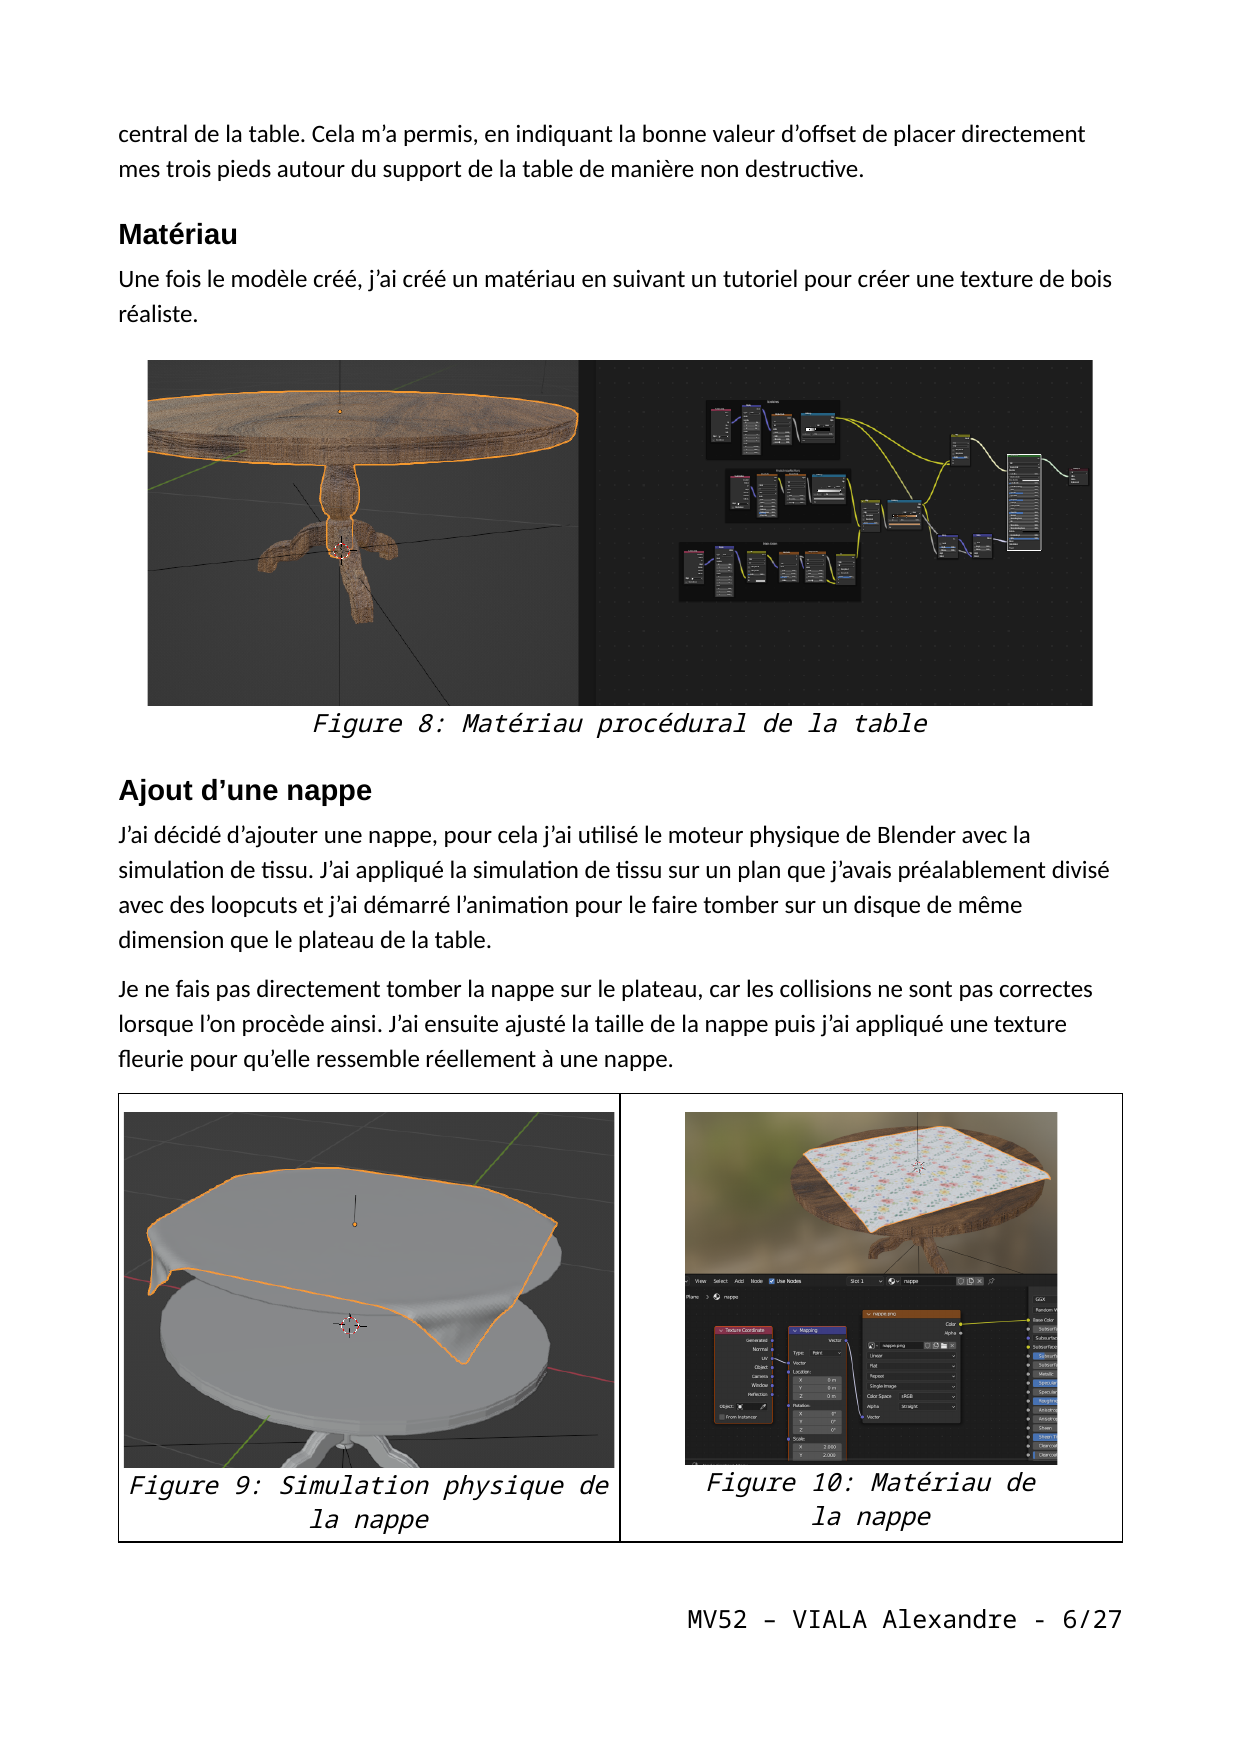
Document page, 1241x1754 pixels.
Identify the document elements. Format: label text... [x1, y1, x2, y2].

table_header [119, 1094, 619, 1541]
text Une fois le modèle créé, j’ai créé un matériau en suivant un tutoriel pour créer une texture de bois réaliste. [118, 263, 1122, 329]
text Je ne fais pas directement tomber la nappe sur le plateau, car les collisions ne sont pas correctes lorsque l’on procède ainsi. J’ai ensuite ajusté la taille de la nappe puis j’ai appliqué une texture fleurie pour qu’elle ressemble réellement à une nappe. [118, 973, 1122, 1074]
subtitle Matériau [118, 217, 1122, 251]
text Figure 8: Matériau procédural de la table [148, 706, 1093, 739]
picture [123, 1112, 615, 1468]
picture [147, 360, 1093, 706]
picture [685, 1112, 1058, 1465]
subtitle Ajout d’une nappe [118, 773, 1122, 806]
text central de la table. Cela m’a permis, en indiquant la bonne valeur d’offset de placer directement mes trois pieds autour du support de la table de manière non destructive. [118, 118, 1122, 184]
text J’ai décidé d’ajouter une nappe, pour cela j’ai utilisé le moteur physique de Blender avec la simulation de tissu. J’ai appliqué la simulation de tissu sur un plan que j’avais préalablement divisé avec des loopcuts et j’ai démarré l’animation pour le faire tomber sur un disque de même dimension que le plateau de la table. [118, 819, 1122, 954]
table_header [621, 1094, 1122, 1541]
